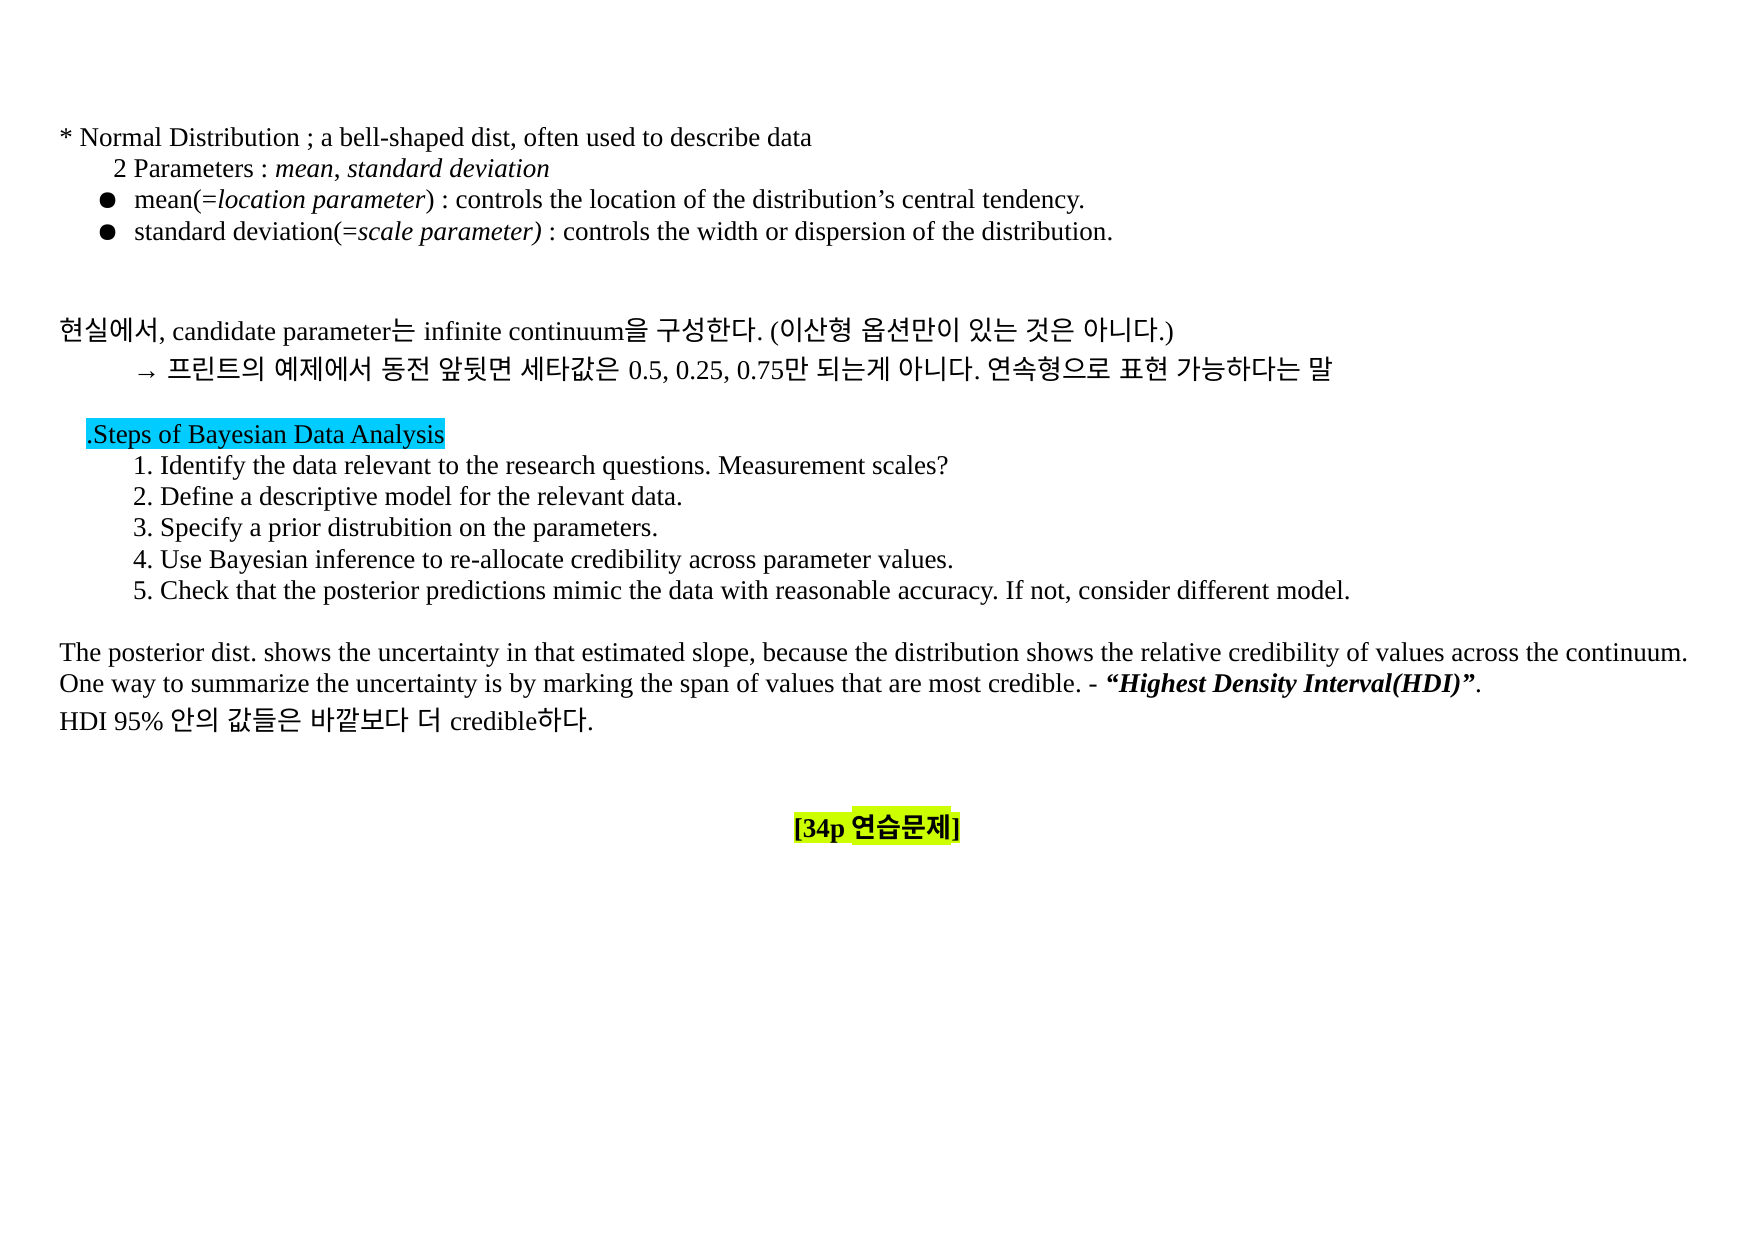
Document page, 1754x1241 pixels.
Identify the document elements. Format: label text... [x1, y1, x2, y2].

text HDI 95% 안의 값들은 바깥보다 더 credible하다. [59, 698, 1695, 738]
text 3. Specify a prior distrubition on the parameters. [59, 512, 1695, 543]
text 4. Use Bayesian inference to re-allocate credibility across parameter values. [59, 543, 1695, 574]
text → 프린트의 예제에서 동전 앞뒷면 세타값은 0.5, 0.25, 0.75만 되는게 아니다. 연속형으로 표현 가능하다는 말 [59, 348, 1695, 387]
text 2 Parameters : mean, standard deviation [59, 152, 1695, 184]
text 2. Define a descriptive model for the relevant data. [59, 480, 1695, 512]
text * Normal Distribution ; a bell-shaped dist, often used to describe data [59, 121, 1695, 152]
list mean(=location parameter) : controls the location of the distribution’s central tendency. [97, 184, 1695, 215]
text The posterior dist. shows the uncertainty in that estimated slope, because the distribution shows the relative credibility of values across the continuum. One way to summarize the uncertainty is by marking the span of values that are most credible. - “Highest Density Interval(HDI)”. [59, 636, 1695, 698]
text [34p 연습문제] [59, 806, 1695, 845]
text 1. Identify the data relevant to the research questions. Measurement scales? [59, 449, 1695, 480]
text 현실에서, candidate parameter는 infinite continuum을 구성한다. (이산형 옵션만이 있는 것은 아니다.) [59, 308, 1695, 348]
text 5. Check that the posterior predictions mimic the data with reasonable accuracy. If not, consider different model. [59, 574, 1695, 605]
text .Steps of Bayesian Data Analysis [59, 418, 1695, 449]
list standard deviation(=scale parameter) : controls the width or dispersion of the distribution. [97, 215, 1695, 246]
